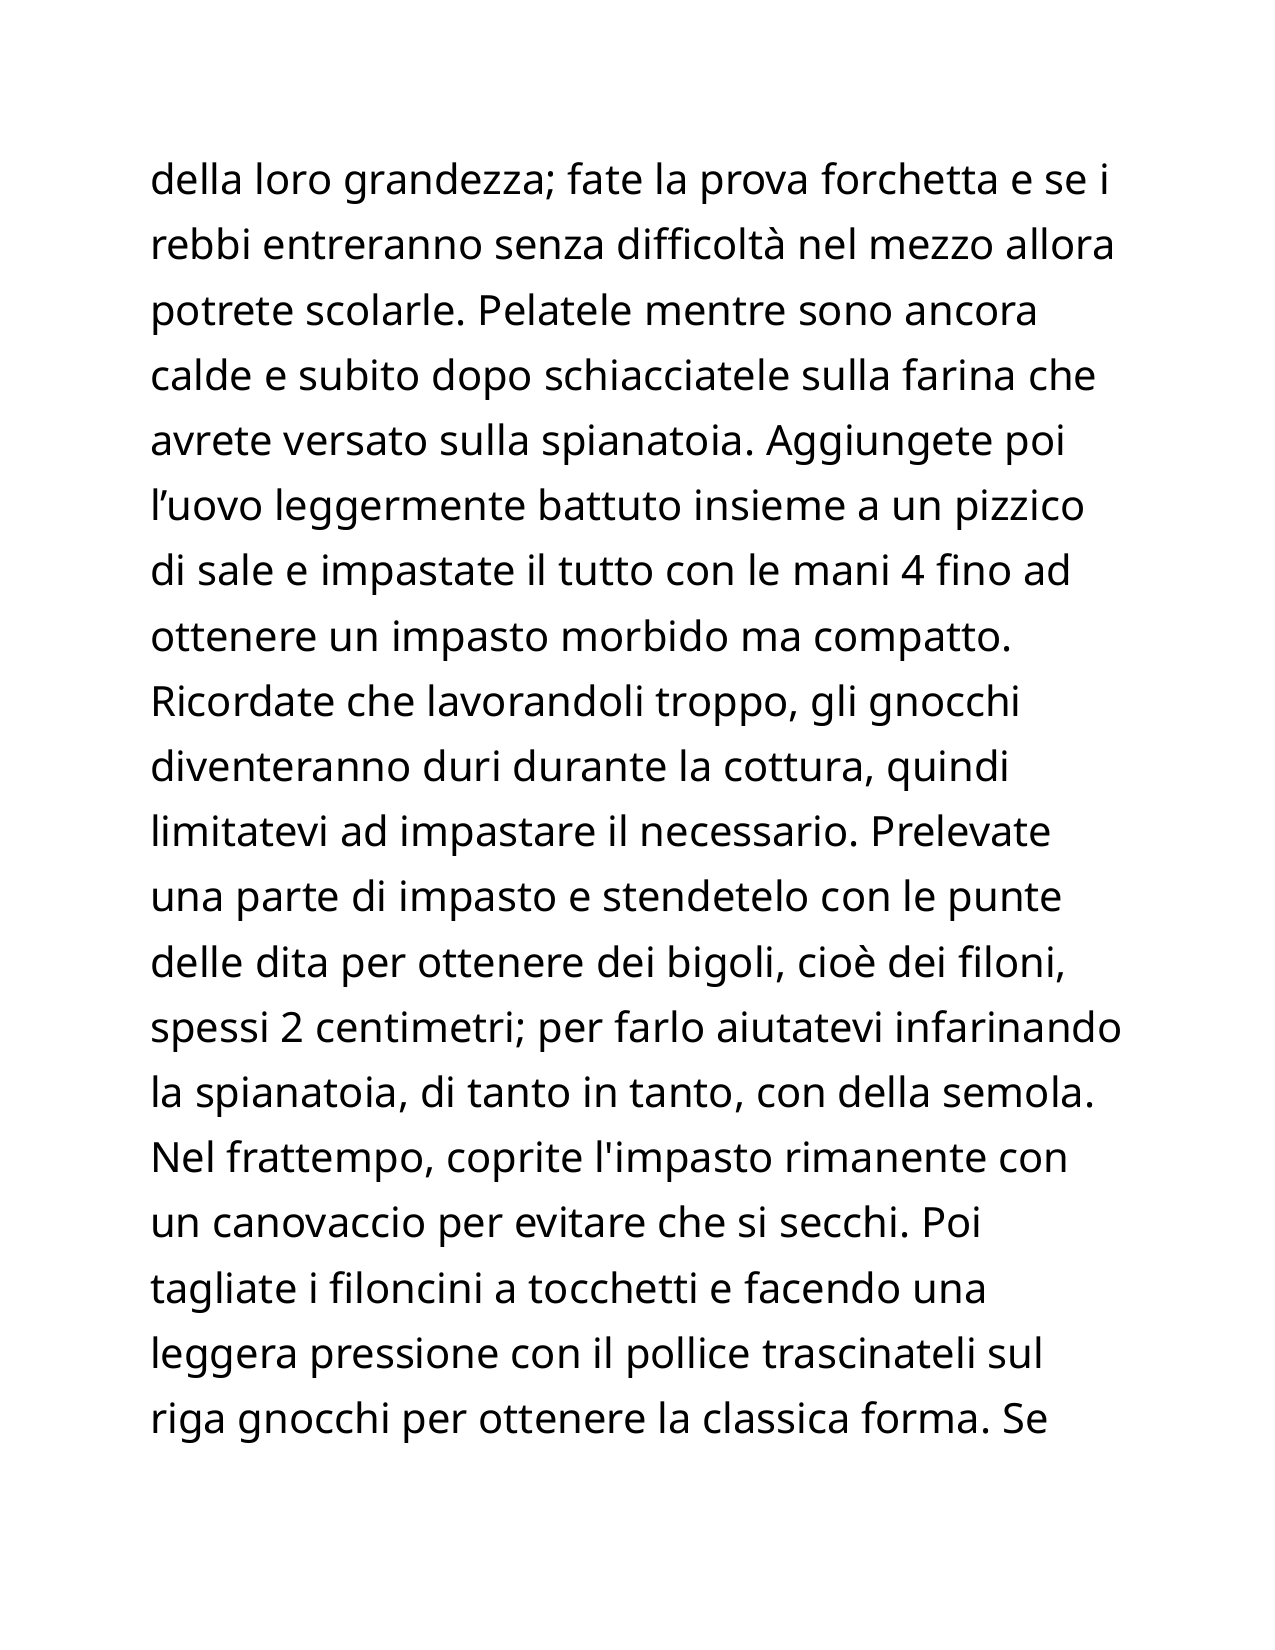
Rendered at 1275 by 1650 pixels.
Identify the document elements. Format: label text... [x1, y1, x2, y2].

text della loro grandezza; fate la prova forchetta e se i rebbi entreranno senza difficoltà nel mezzo allora potrete scolarle. Pelatele mentre sono ancora calde e subito dopo schiacciatele sulla farina che avrete versato sulla spianatoia. Aggiungete poi l’uovo leggermente battuto insieme a un pizzico di sale e impastate il tutto con le mani 4 fino ad ottenere un impasto morbido ma compatto. Ricordate che lavorandoli troppo, gli gnocchi diventeranno duri durante la cottura, quindi limitatevi ad impastare il necessario. Prelevate una parte di impasto e stendetelo con le punte delle dita per ottenere dei bigoli, cioè dei filoni, spessi 2 centimetri; per farlo aiutatevi infarinando la spianatoia, di tanto in tanto, con della semola. Nel frattempo, coprite l'impasto rimanente con un canovaccio per evitare che si secchi. Poi tagliate i filoncini a tocchetti e facendo una leggera pressione con il pollice trascinateli sul riga gnocchi per ottenere la classica forma. Se [150, 150, 1125, 1446]
